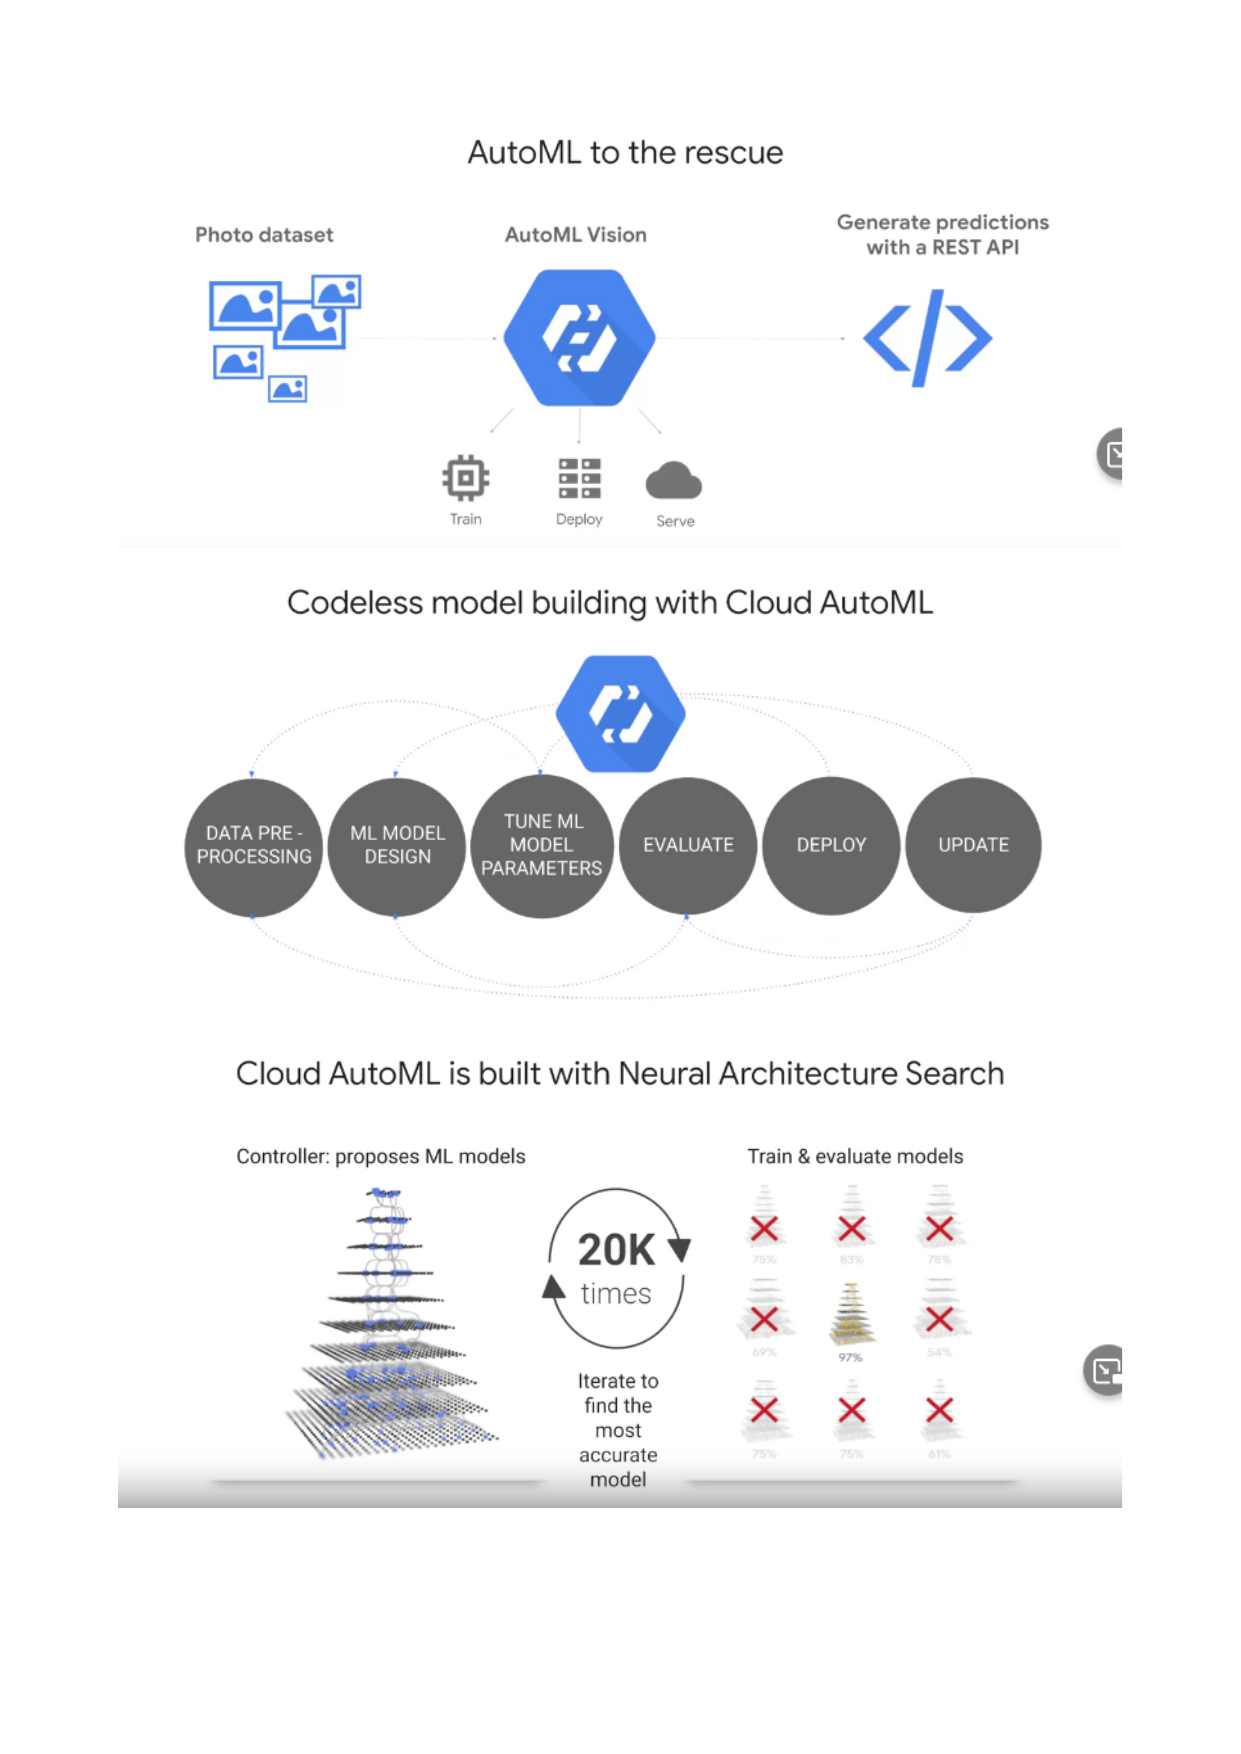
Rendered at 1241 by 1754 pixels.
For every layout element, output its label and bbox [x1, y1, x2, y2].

picture [118, 1051, 1123, 1508]
picture [118, 576, 1123, 1023]
picture [118, 118, 1123, 548]
